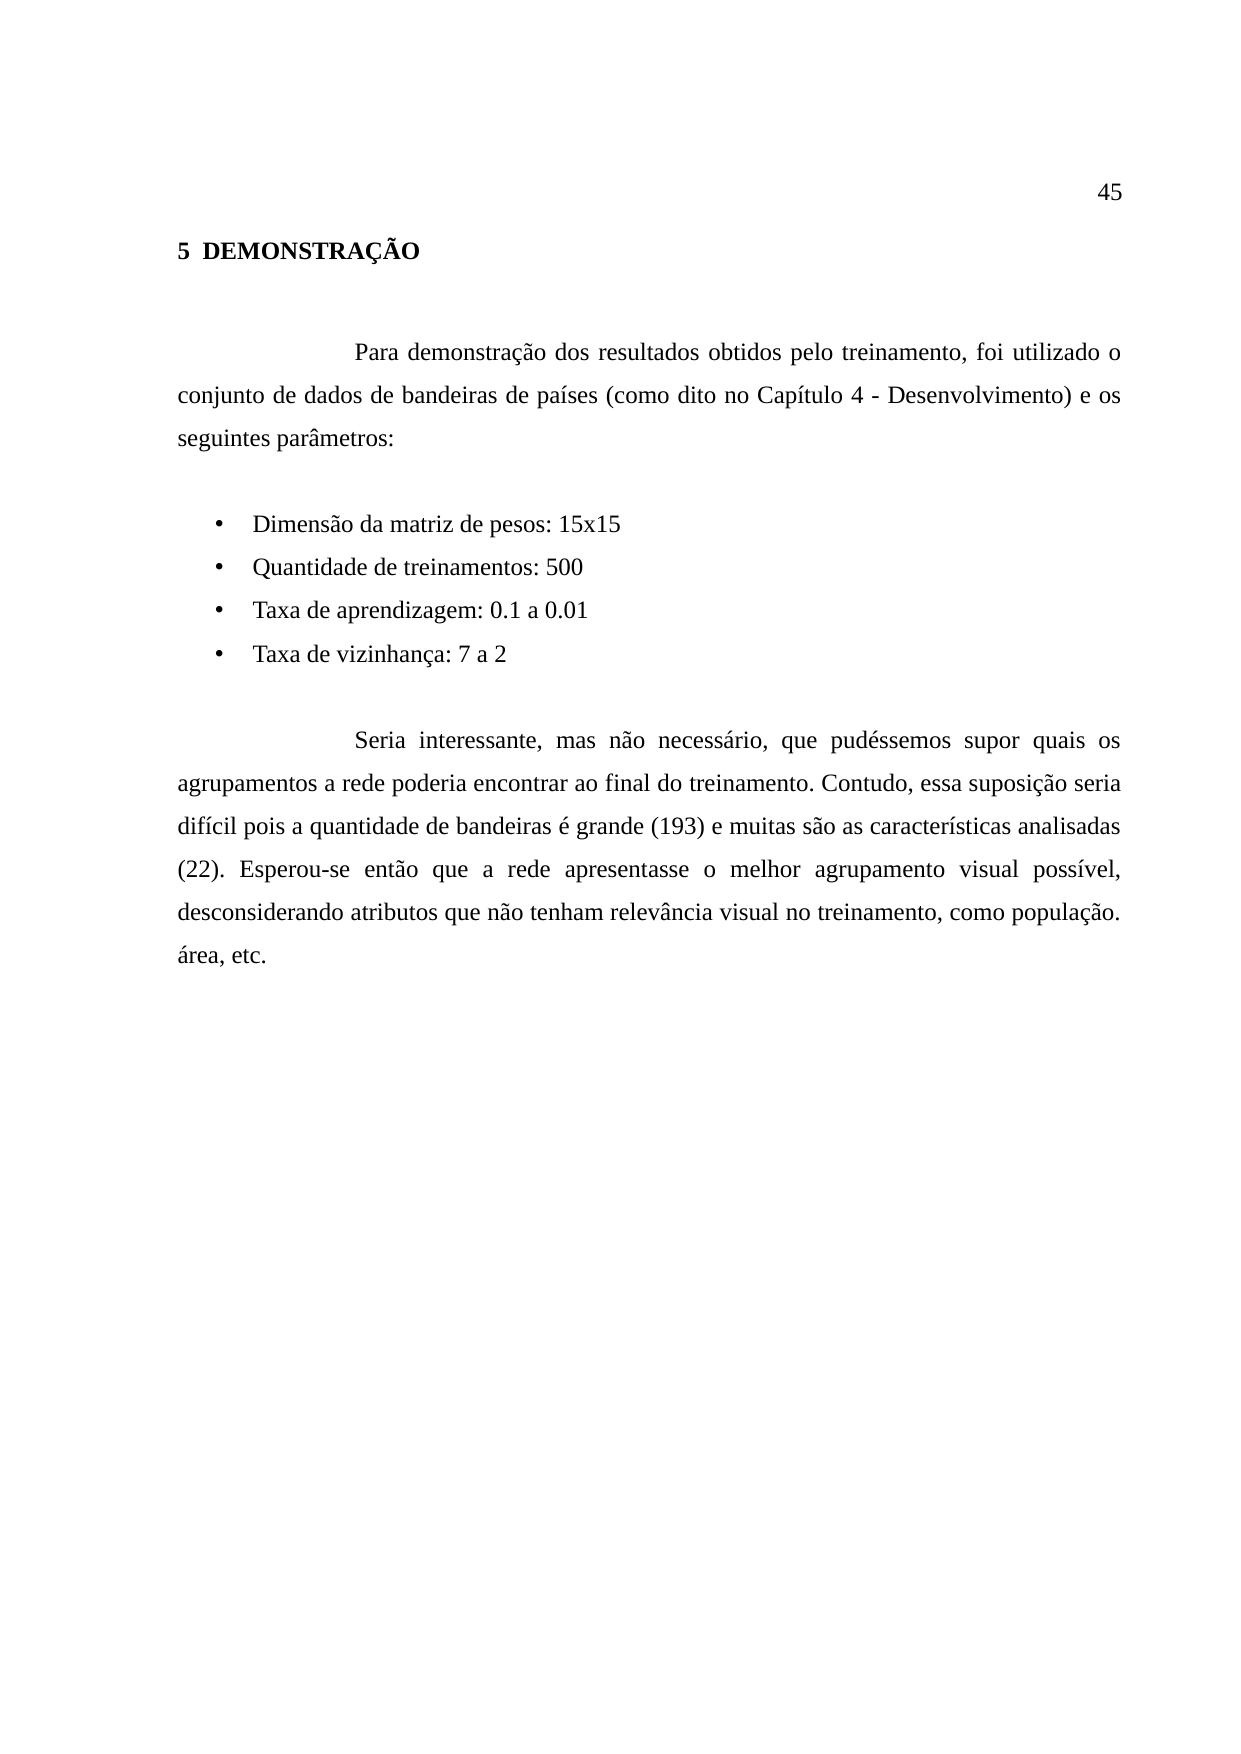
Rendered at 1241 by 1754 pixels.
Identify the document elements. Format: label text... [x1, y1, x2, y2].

list Dimensão da matriz de pesos: 15x15 [215, 509, 1122, 538]
list Taxa de aprendizagem: 0.1 a 0.01 [215, 596, 1122, 624]
text Seria interessante, mas não necessário, que pudéssemos supor quais os agrupamentos a rede poderia encontrar ao final do treinamento. Contudo, essa suposição seria difícil pois a quantidade de bandeiras é grande (193) e muitas são as características analisadas (22). Esperou-se então que a rede apresentasse o melhor agrupamento visual possível, desconsiderando atributos que não tenham relevância visual no treinamento, como população. área, etc. [177, 725, 1122, 969]
list Quantidade de treinamentos: 500 [215, 552, 1122, 581]
text Para demonstração dos resultados obtidos pelo treinamento, foi utilizado o conjunto de dados de bandeiras de países (como dito no Capítulo 4 - Desenvolvimento) e os seguintes parâmetros: [177, 337, 1122, 452]
list Taxa de vizinhança: 7 a 2 [215, 639, 1122, 667]
text 5 DEMONSTRAÇÃO [177, 236, 1122, 265]
